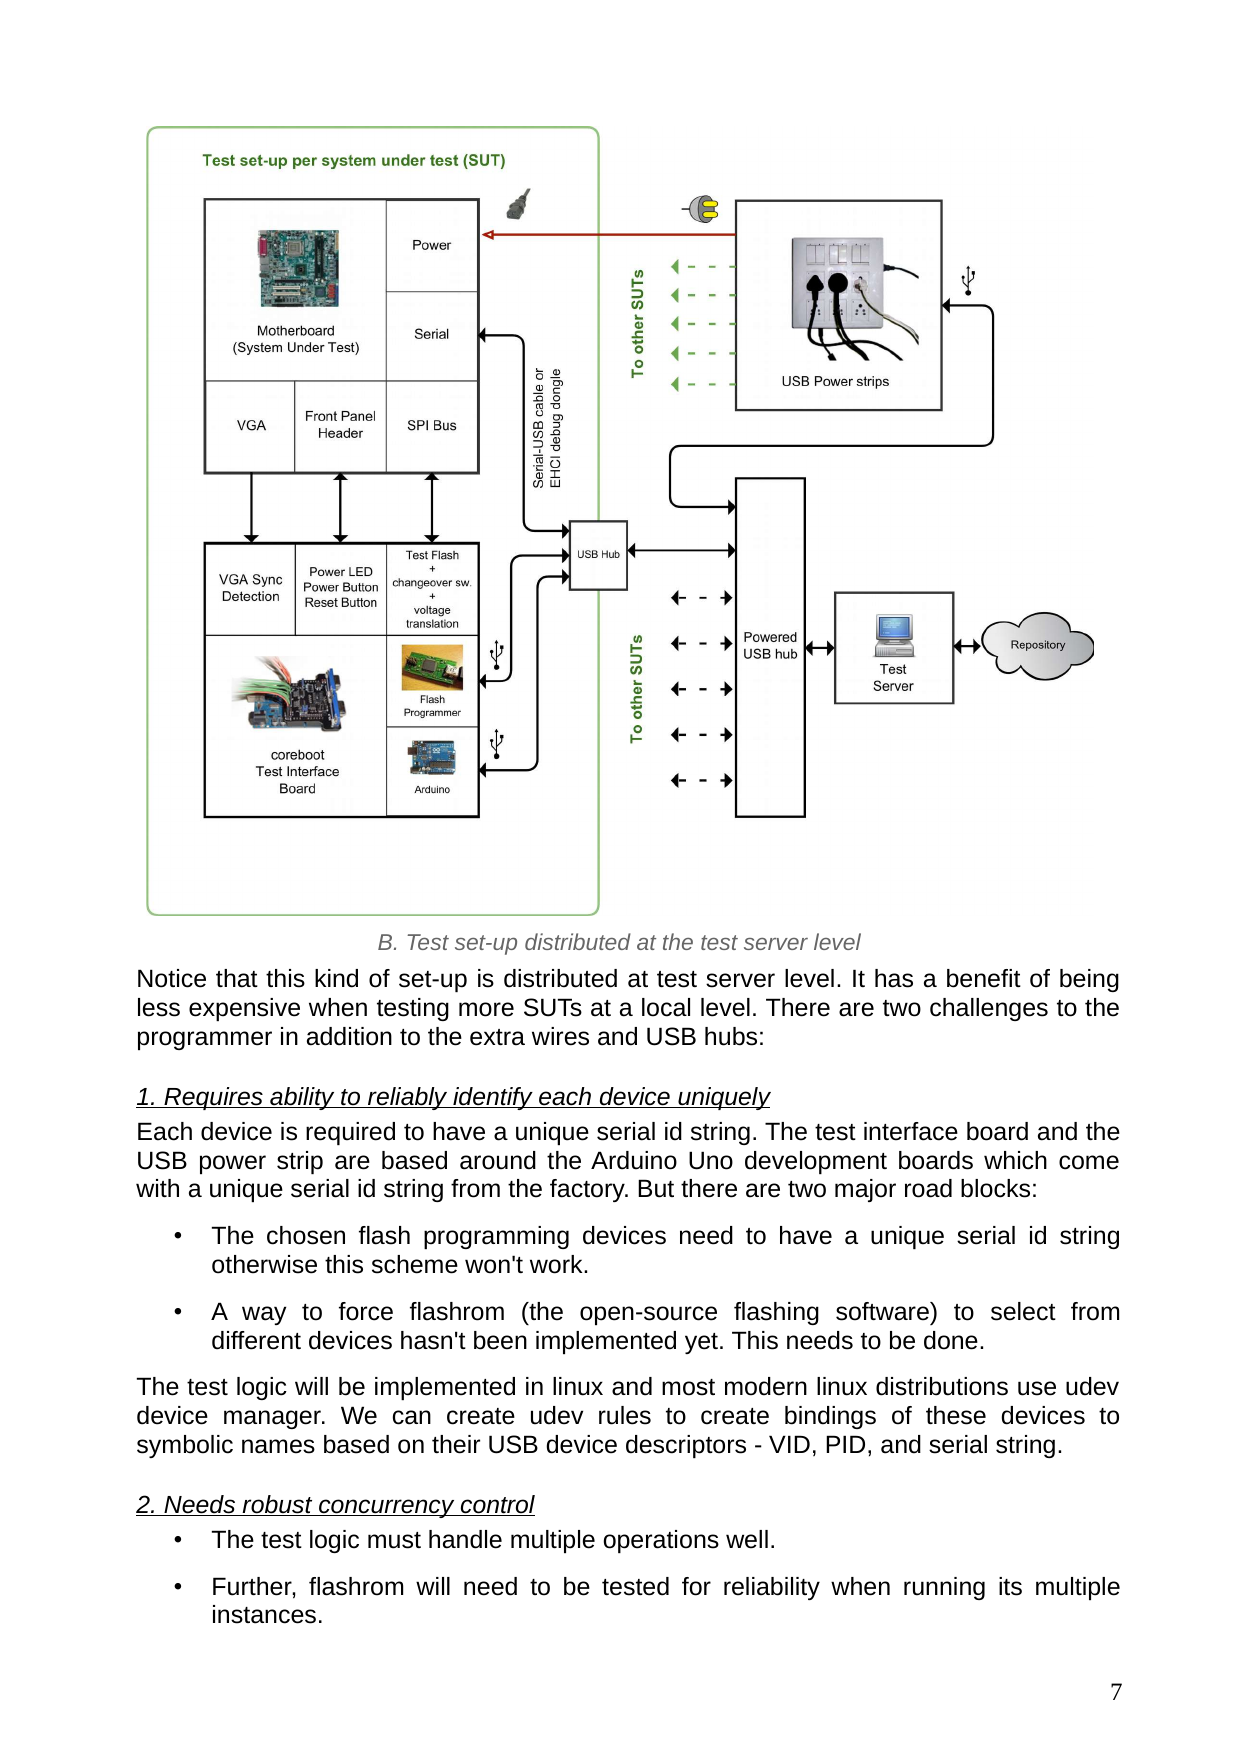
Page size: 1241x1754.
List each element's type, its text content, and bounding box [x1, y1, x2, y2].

picture [146, 126, 1094, 916]
list A way to force flashrom (the open-source flashing software) to select from different devices hasn't been implemented yet. This needs to be done. [174, 1297, 1122, 1354]
text B. Test set-up distributed at the test server level [146, 916, 1094, 955]
text Each device is required to have a unique serial id string. The test interface board and the USB power strip are based around the Arduino Uno development boards which come with a unique serial id string from the factory. But there are two major road blocks: [136, 1117, 1122, 1203]
text The test logic will be implemented in linux and most modern linux distributions use udev device manager. We can create udev rules to create bindings of these devices to symbolic names based on their USB device descriptors - VID, PID, and serial string. [136, 1372, 1122, 1459]
list The chosen flash programming devices need to have a unique serial id string otherwise this scheme won't work. [174, 1221, 1122, 1279]
text Notice that this kind of set-up is distributed at test server level. It has a benefit of being less expensive when testing more SUTs at a local level. There are two challenges to the programmer in addition to the extra wires and USB hubs: [136, 90, 1122, 1051]
list The test logic must handle multiple operations well. [174, 1525, 1122, 1554]
subtitle 1. Requires ability to reliably identify each device uniquely [136, 1082, 1122, 1111]
subtitle 2. Needs robust concurrency control [136, 1490, 1122, 1519]
list Further, flashrom will need to be tested for reliability when running its multiple instances. [174, 1572, 1122, 1629]
